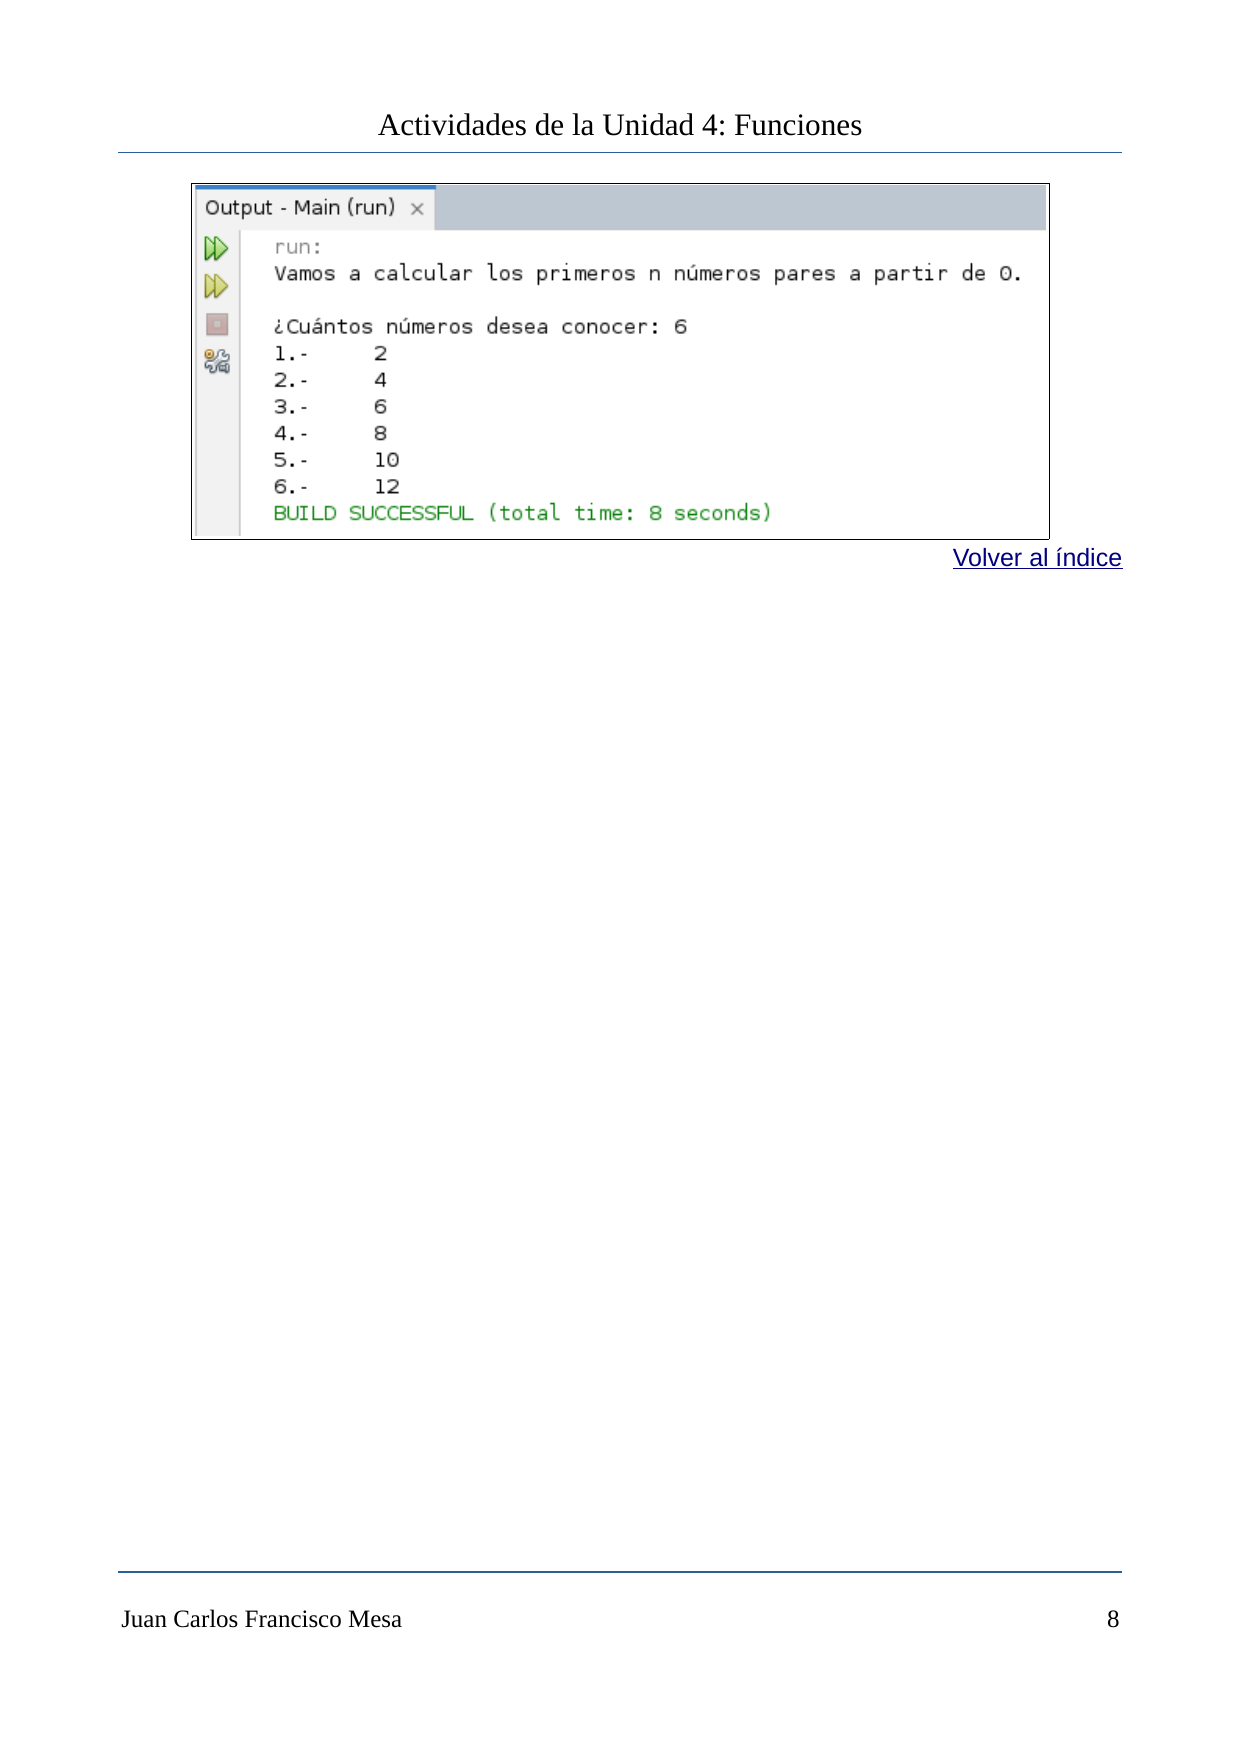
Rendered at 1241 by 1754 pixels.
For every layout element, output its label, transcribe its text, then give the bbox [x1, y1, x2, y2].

picture [194, 185, 1046, 536]
text Volver al índice [118, 183, 1122, 572]
